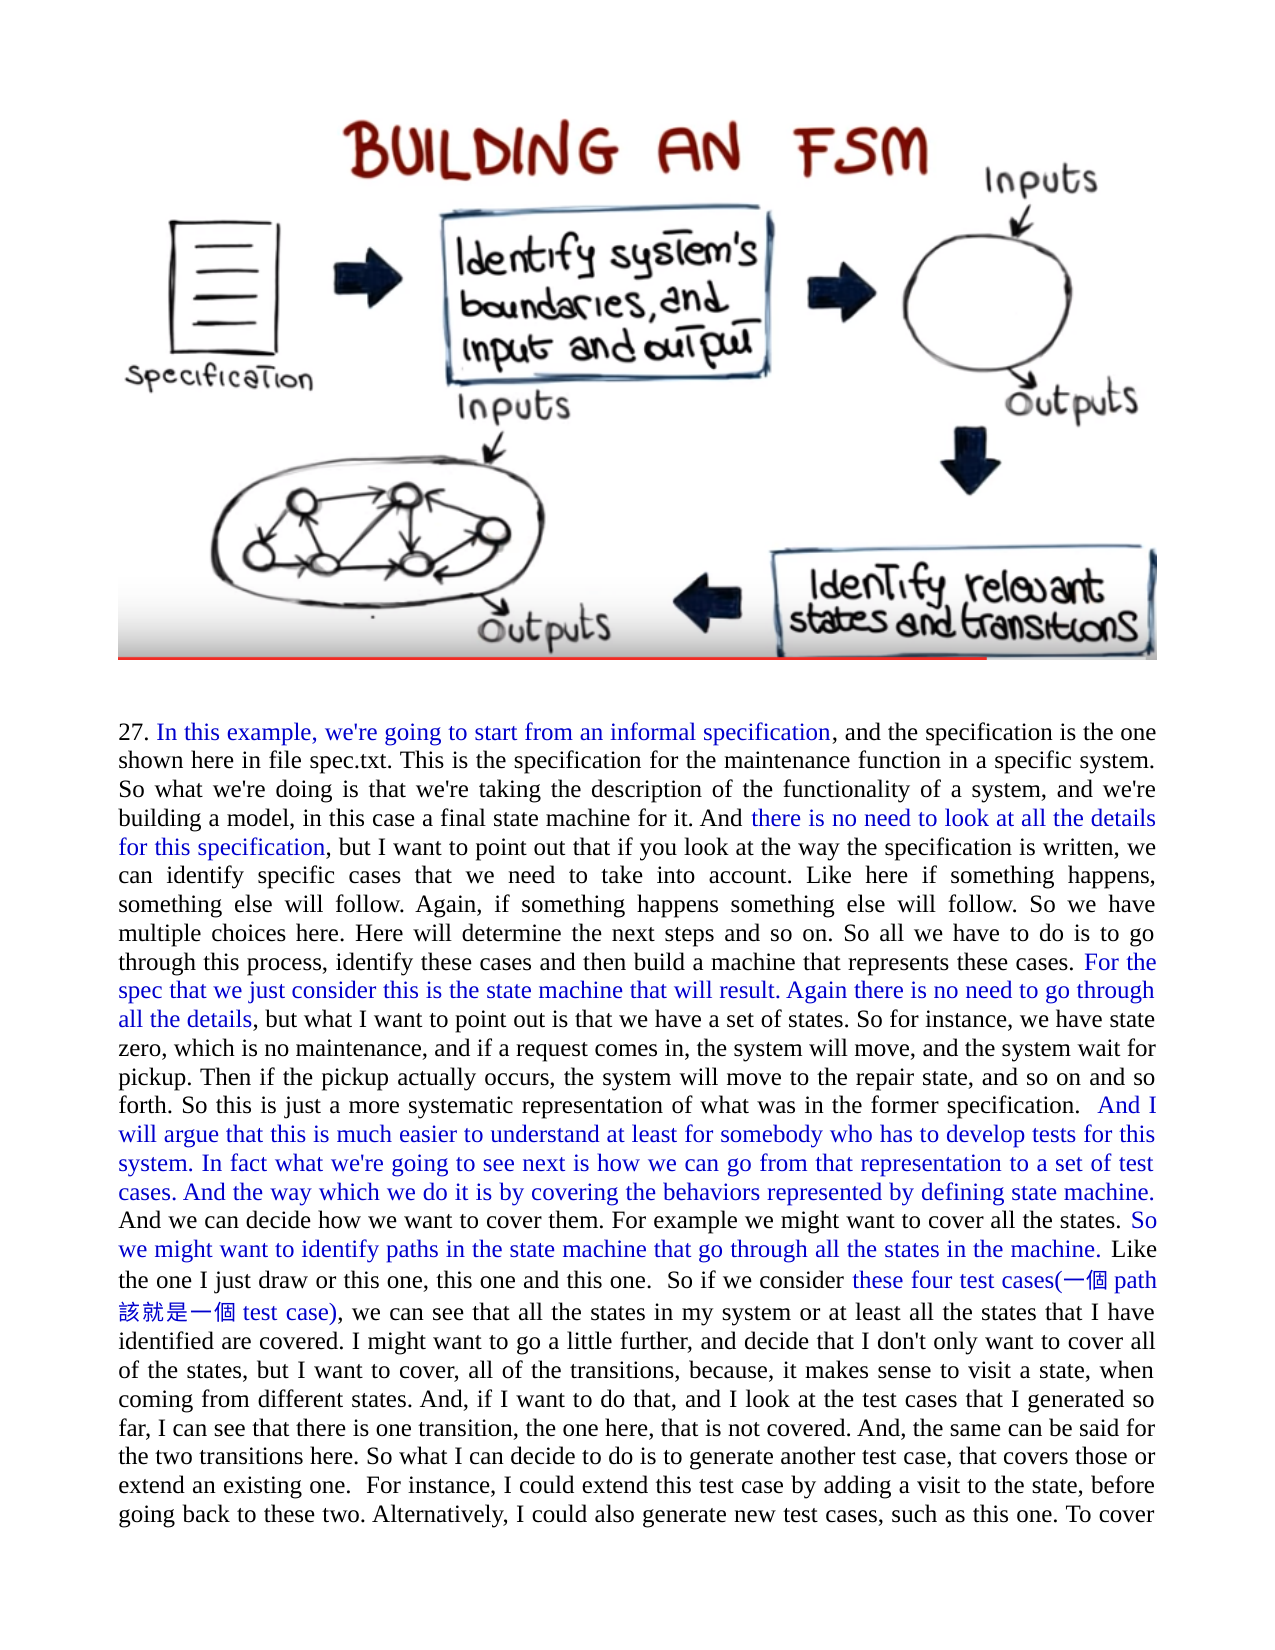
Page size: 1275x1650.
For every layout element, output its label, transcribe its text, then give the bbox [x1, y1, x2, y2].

text 27. In this example, we're going to start from an informal specification, and the specification is the one shown here in file spec.txt. This is the specification for the maintenance function in a specific system. So what we're doing is that we're taking the description of the functionality of a system, and we're building a model, in this case a final state machine for it. And there is no need to look at all the details for this specification, but I want to point out that if you look at the way the specification is written, we can identify specific cases that we need to take into account. Like here if something happens, something else will follow. Again, if something happens something else will follow. So we have multiple choices here. Here will determine the next steps and so on. So all we have to do is to go through this process, identify these cases and then build a machine that represents these cases. For the spec that we just consider this is the state machine that will result. Again there is no need to go through all the details, but what I want to point out is that we have a set of states. So for instance, we have state zero, which is no maintenance, and if a request comes in, the system will move, and the system wait for pickup. Then if the pickup actually occurs, the system will move to the repair state, and so on and so forth. So this is just a more systematic representation of what was in the former specification. And I will argue that this is much easier to understand at least for somebody who has to develop tests for this system. In fact what we're going to see next is how we can go from that representation to a set of test cases. And the way which we do it is by covering the behaviors represented by defining state machine. And we can decide how we want to cover them. For example we might want to cover all the states. So we might want to identify paths in the state machine that go through all the states in the machine. Like the one I just draw or this one, this one and this one. So if we consider these four test cases(一個path該就是一個test case), we can see that all the states in my system or at least all the states that I have identified are covered. I might want to go a little further, and decide that I don't only want to cover all of the states, but I want to cover, all of the transitions, because, it makes sense to visit a state, when coming from different states. And, if I want to do that, and I look at the test cases that I generated so far, I can see that there is one transition, the one here, that is not covered. And, the same can be said for the two transitions here. So what I can decide to do is to generate another test case, that covers those or extend an existing one. For instance, I could extend this test case by adding a visit to the state, before going back to these two. Alternatively, I could also generate new test cases, such as this one. To cover [118, 717, 1157, 1528]
picture [118, 118, 1157, 660]
